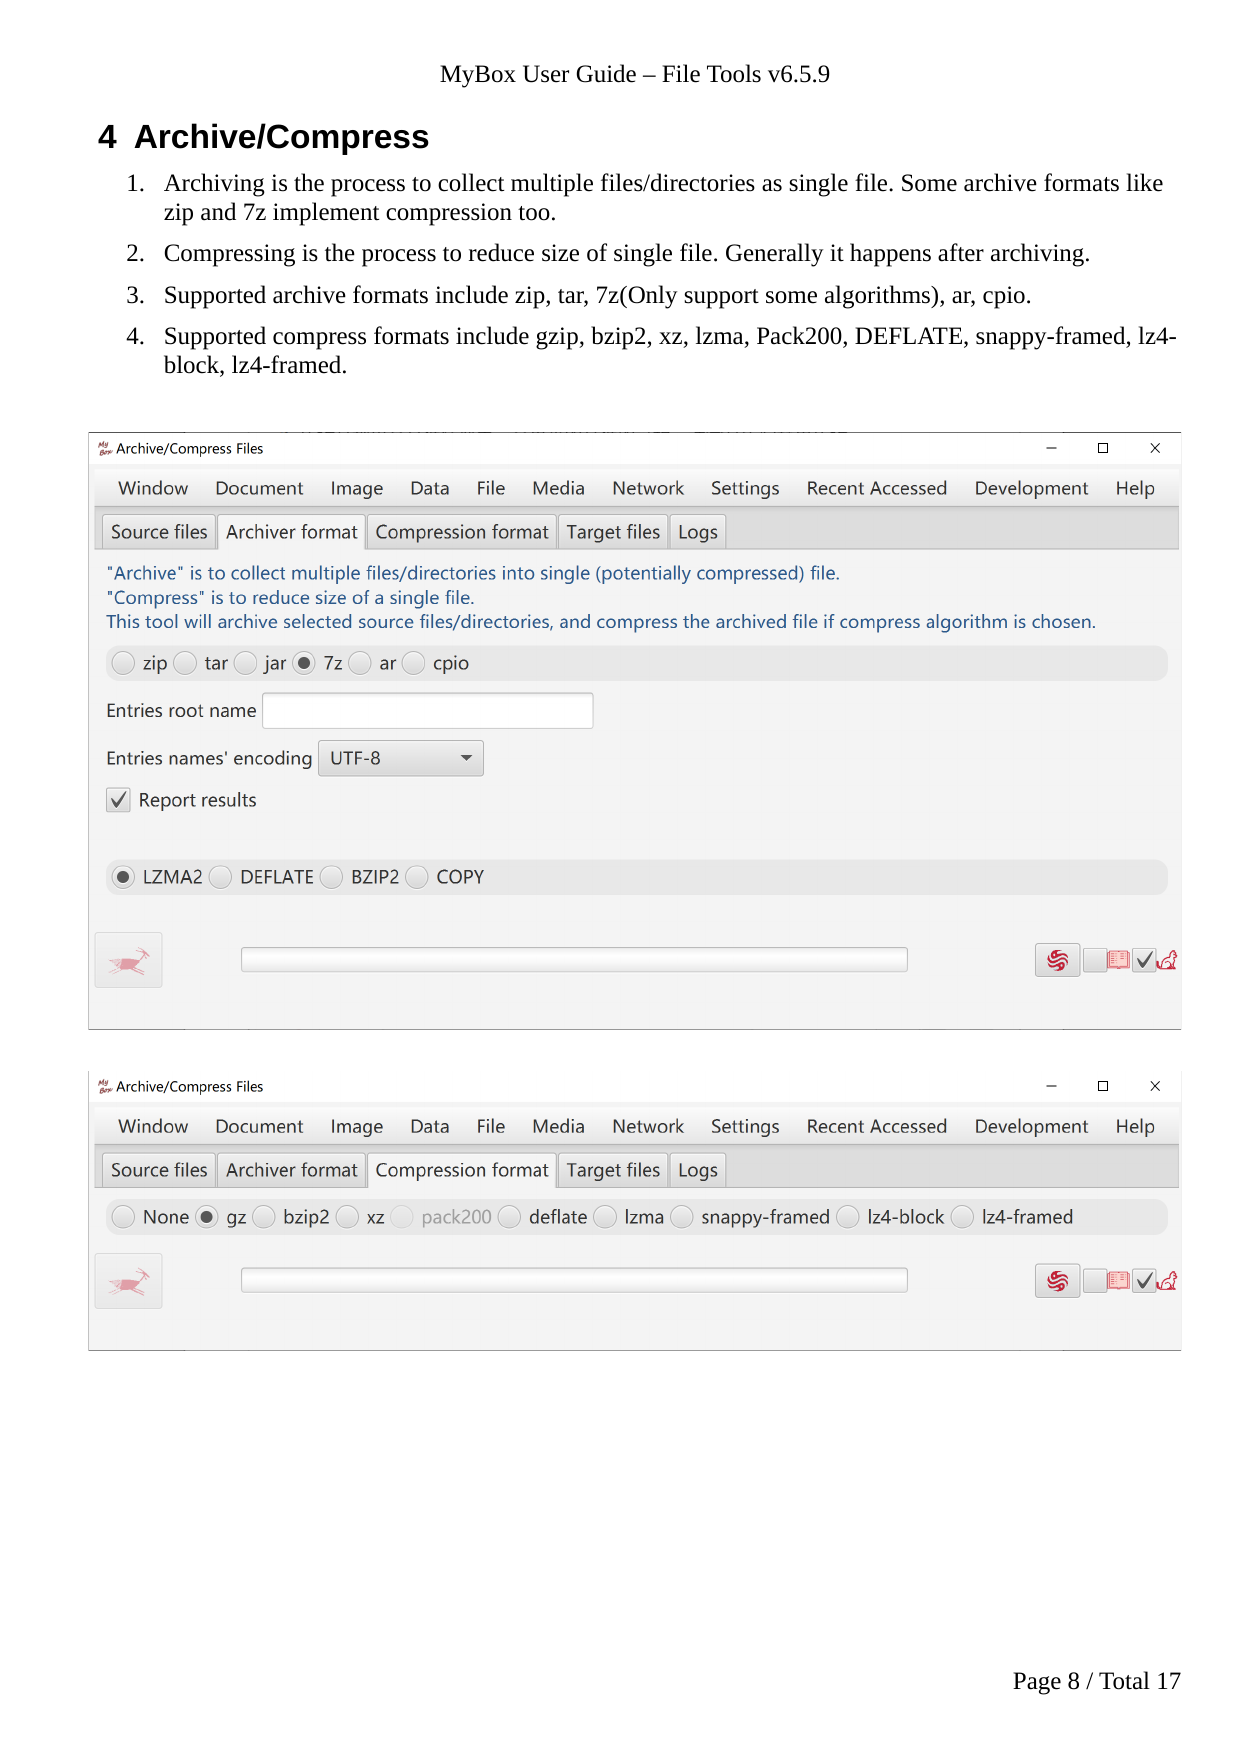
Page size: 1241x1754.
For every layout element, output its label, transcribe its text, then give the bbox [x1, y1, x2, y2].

list Supported archive formats include zip, tar, 7z(Only support some algorithms), ar, cpio. [126, 280, 1181, 308]
list Archiving is the process to collect multiple files/directories as single file. Some archive formats like zip and 7z implement compression too. [126, 168, 1181, 226]
subtitle Archive/Compress [88, 117, 1181, 156]
list Supported compress formats include gzip, bzip2, xz, lzma, Pack200, DEFLATE, snappy-framed, lz4-block, lz4-framed. [126, 321, 1181, 378]
list Compressing is the process to reduce size of single file. Generally it happens after archiving. [126, 238, 1181, 267]
picture [88, 1071, 1182, 1351]
picture [88, 432, 1182, 1030]
